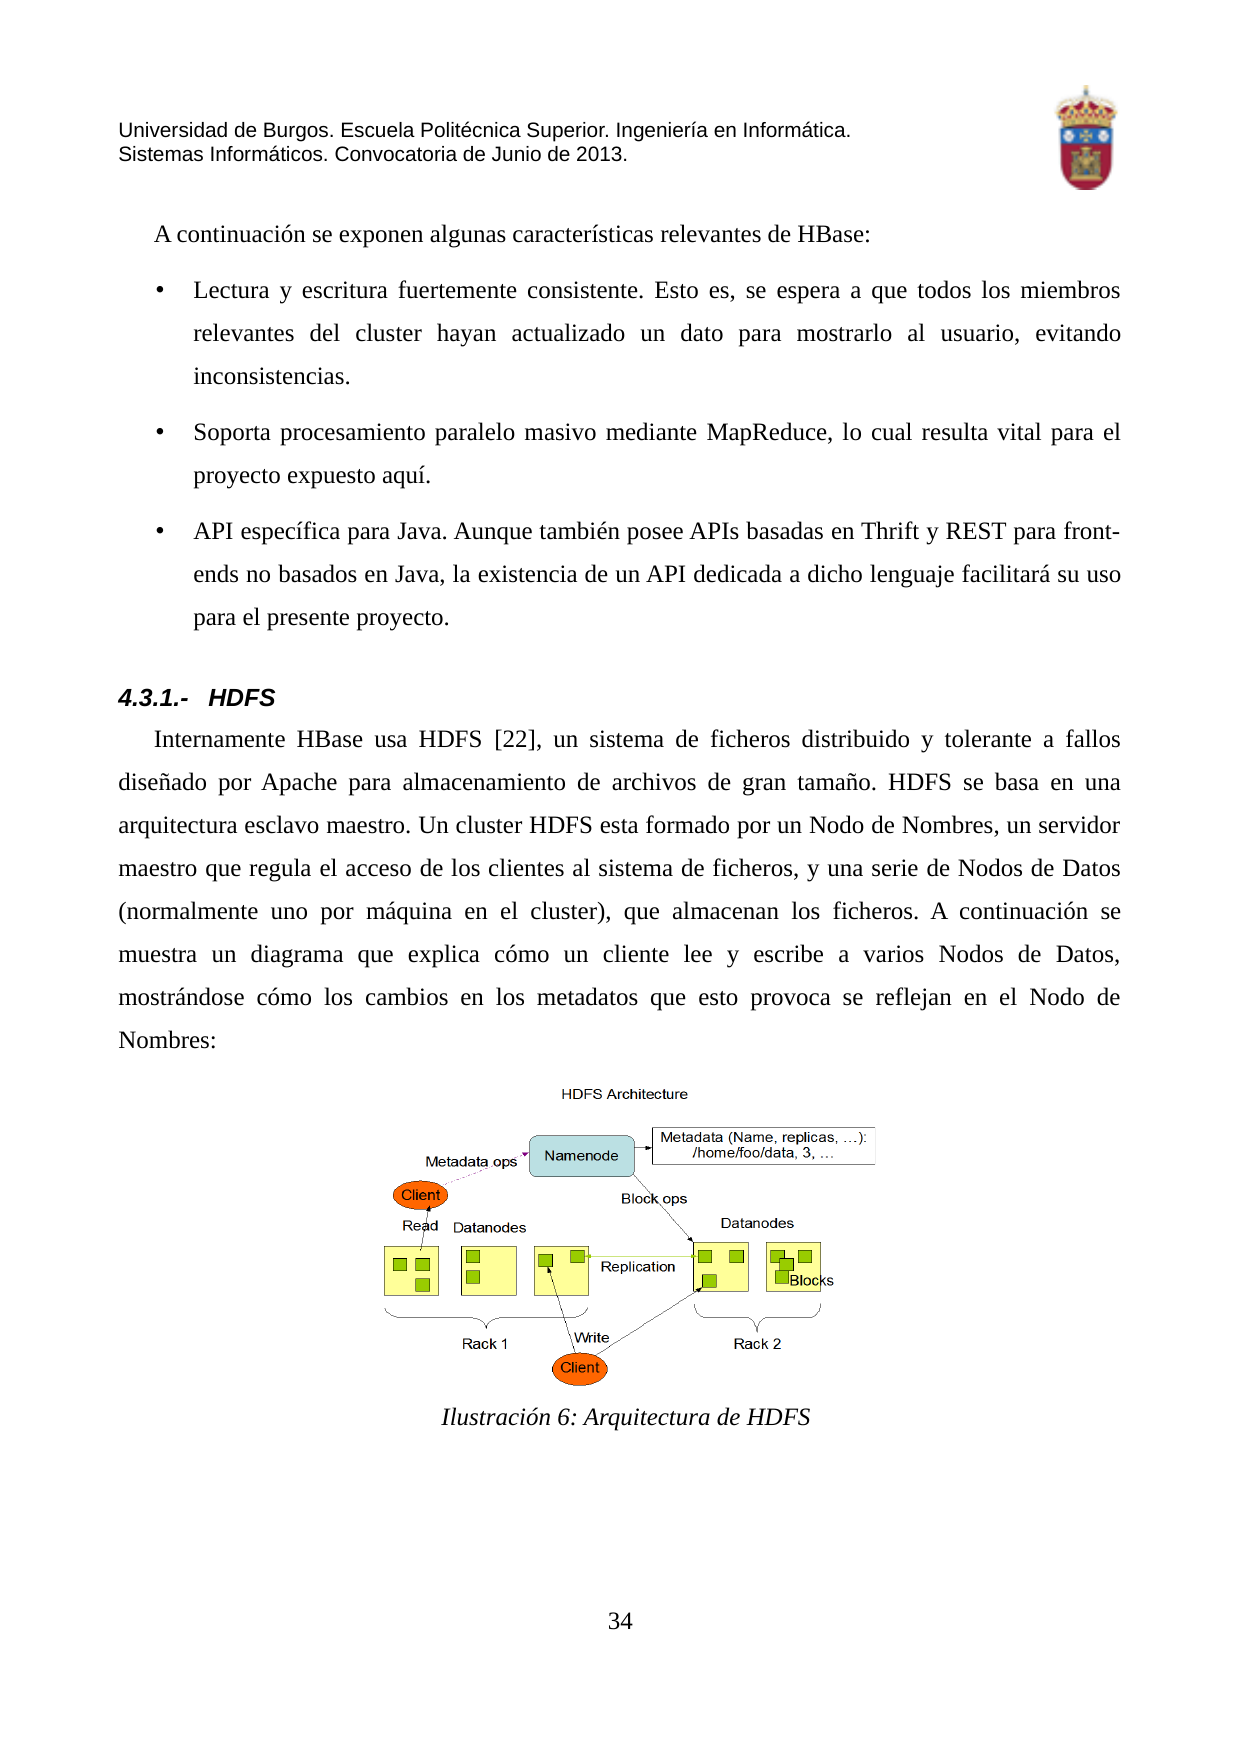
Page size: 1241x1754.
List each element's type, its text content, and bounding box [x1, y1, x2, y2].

list API específica para Java. Aunque también posee APIs basadas en Thrift y REST para front-ends no basados en Java, la existencia de un API dedicada a dicho lenguaje facilitará su uso para el presente proyecto. [156, 516, 1122, 631]
list Lectura y escritura fuertemente consistente. Esto es, se espera a que todos los miembros relevantes del cluster hayan actualizado un dato para mostrarlo al usuario, evitando inconsistencias. [156, 275, 1122, 390]
picture [379, 1083, 876, 1391]
text A continuación se exponen algunas características relevantes de HBase: [118, 219, 1122, 248]
text Internamente HBase usa HDFS [22], un sistema de ficheros distribuido y tolerante a fallos diseñado por Apache para almacenamiento de archivos de gran tamaño. HDFS se basa en una arquitectura esclavo maestro. Un cluster HDFS esta formado por un Nodo de Nombres, un servidor maestro que regula el acceso de los clientes al sistema de ficheros, y una serie de Nodos de Datos (normalmente uno por máquina en el cluster), que almacenan los ficheros. A continuación se muestra un diagrama que explica cómo un cliente lee y escribe a varios Nodos de Datos, mostrándose cómo los cambios en los metadatos que esto provoca se reflejan en el Nodo de Nombres: [118, 724, 1122, 1054]
subtitle HDFS [118, 683, 1122, 711]
text Ilustración 6: Arquitectura de HDFS [379, 1391, 875, 1431]
picture [1053, 85, 1120, 190]
list Soporta procesamiento paralelo masivo mediante MapReduce, lo cual resulta vital para el proyecto expuesto aquí. [156, 417, 1122, 489]
